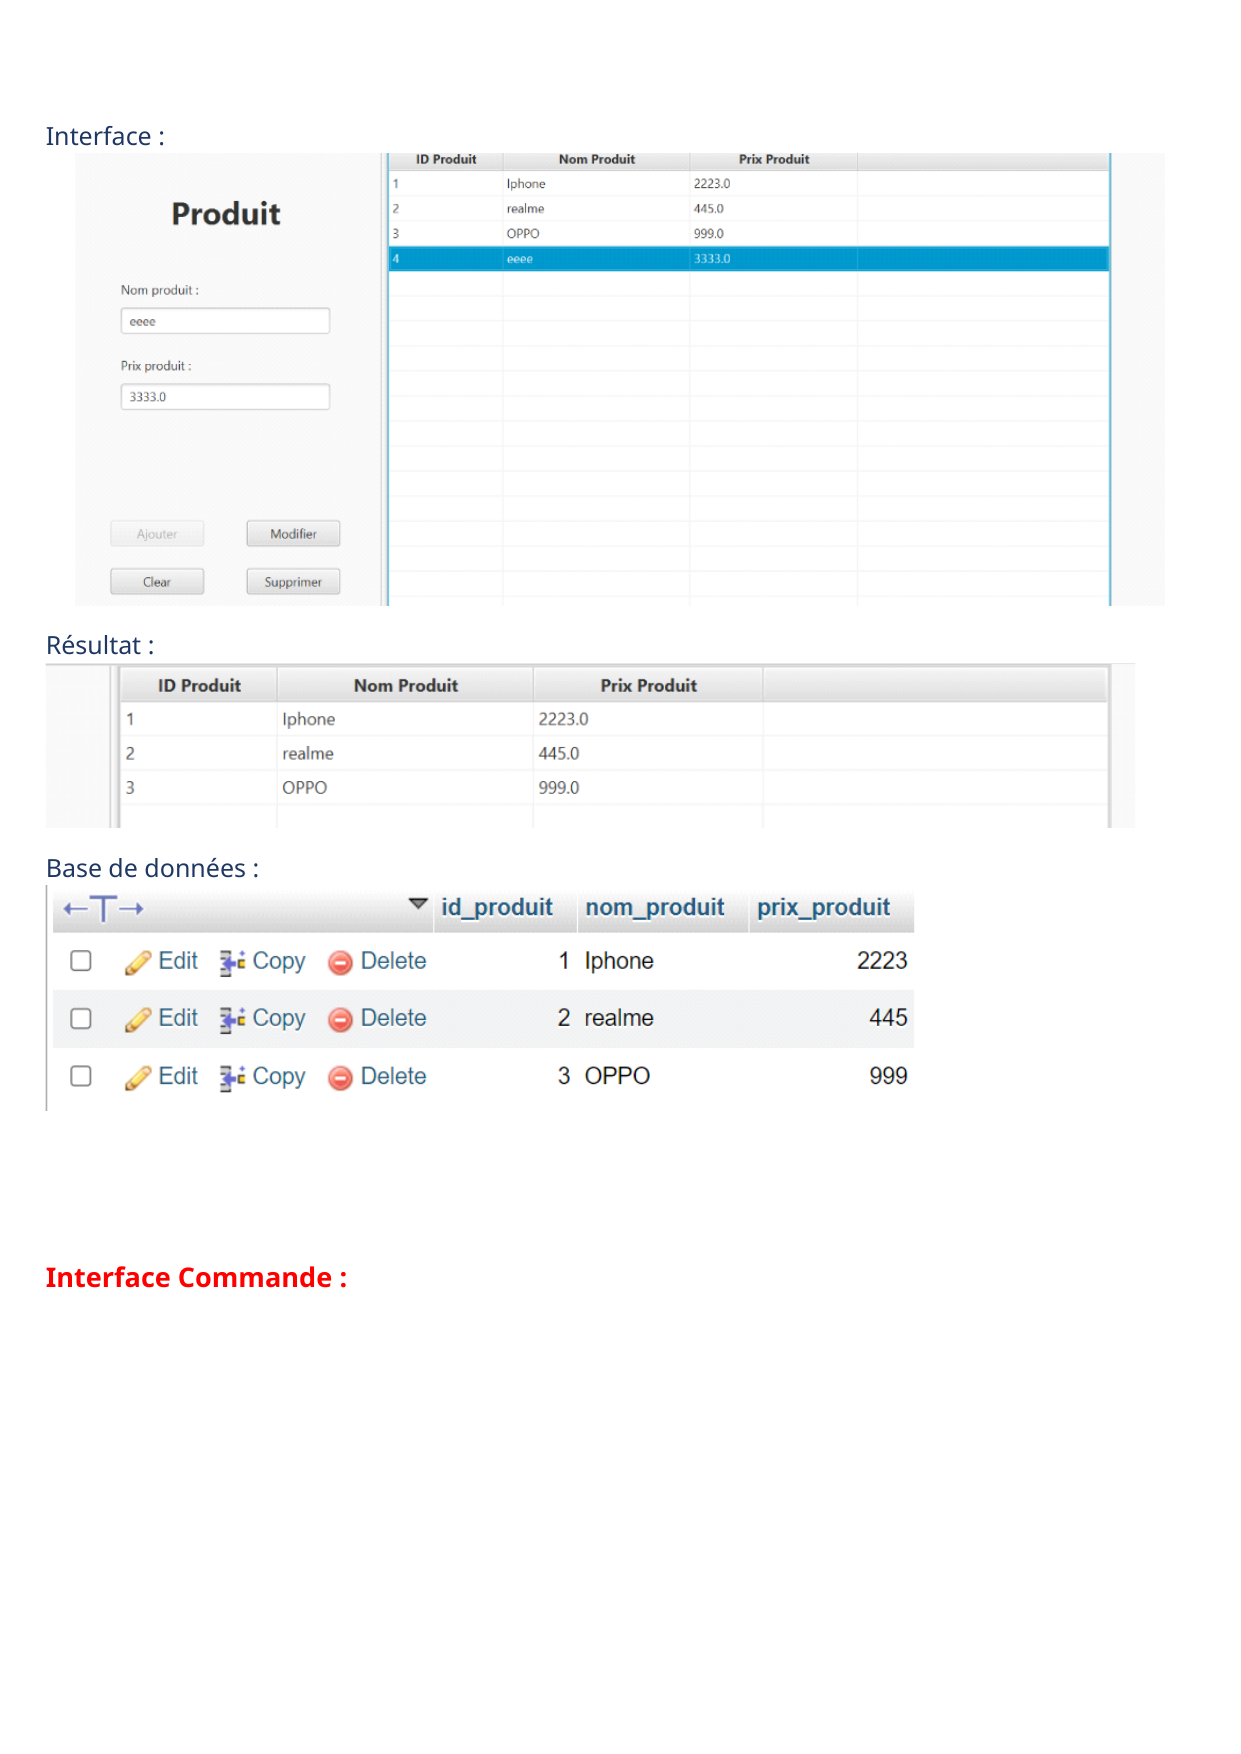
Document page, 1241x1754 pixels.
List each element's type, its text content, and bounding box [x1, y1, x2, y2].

text Résultat : [46, 627, 1195, 661]
text Interface Commande : [46, 1259, 1195, 1296]
text Base de données : [46, 850, 1195, 884]
text Interface : [46, 118, 1195, 152]
